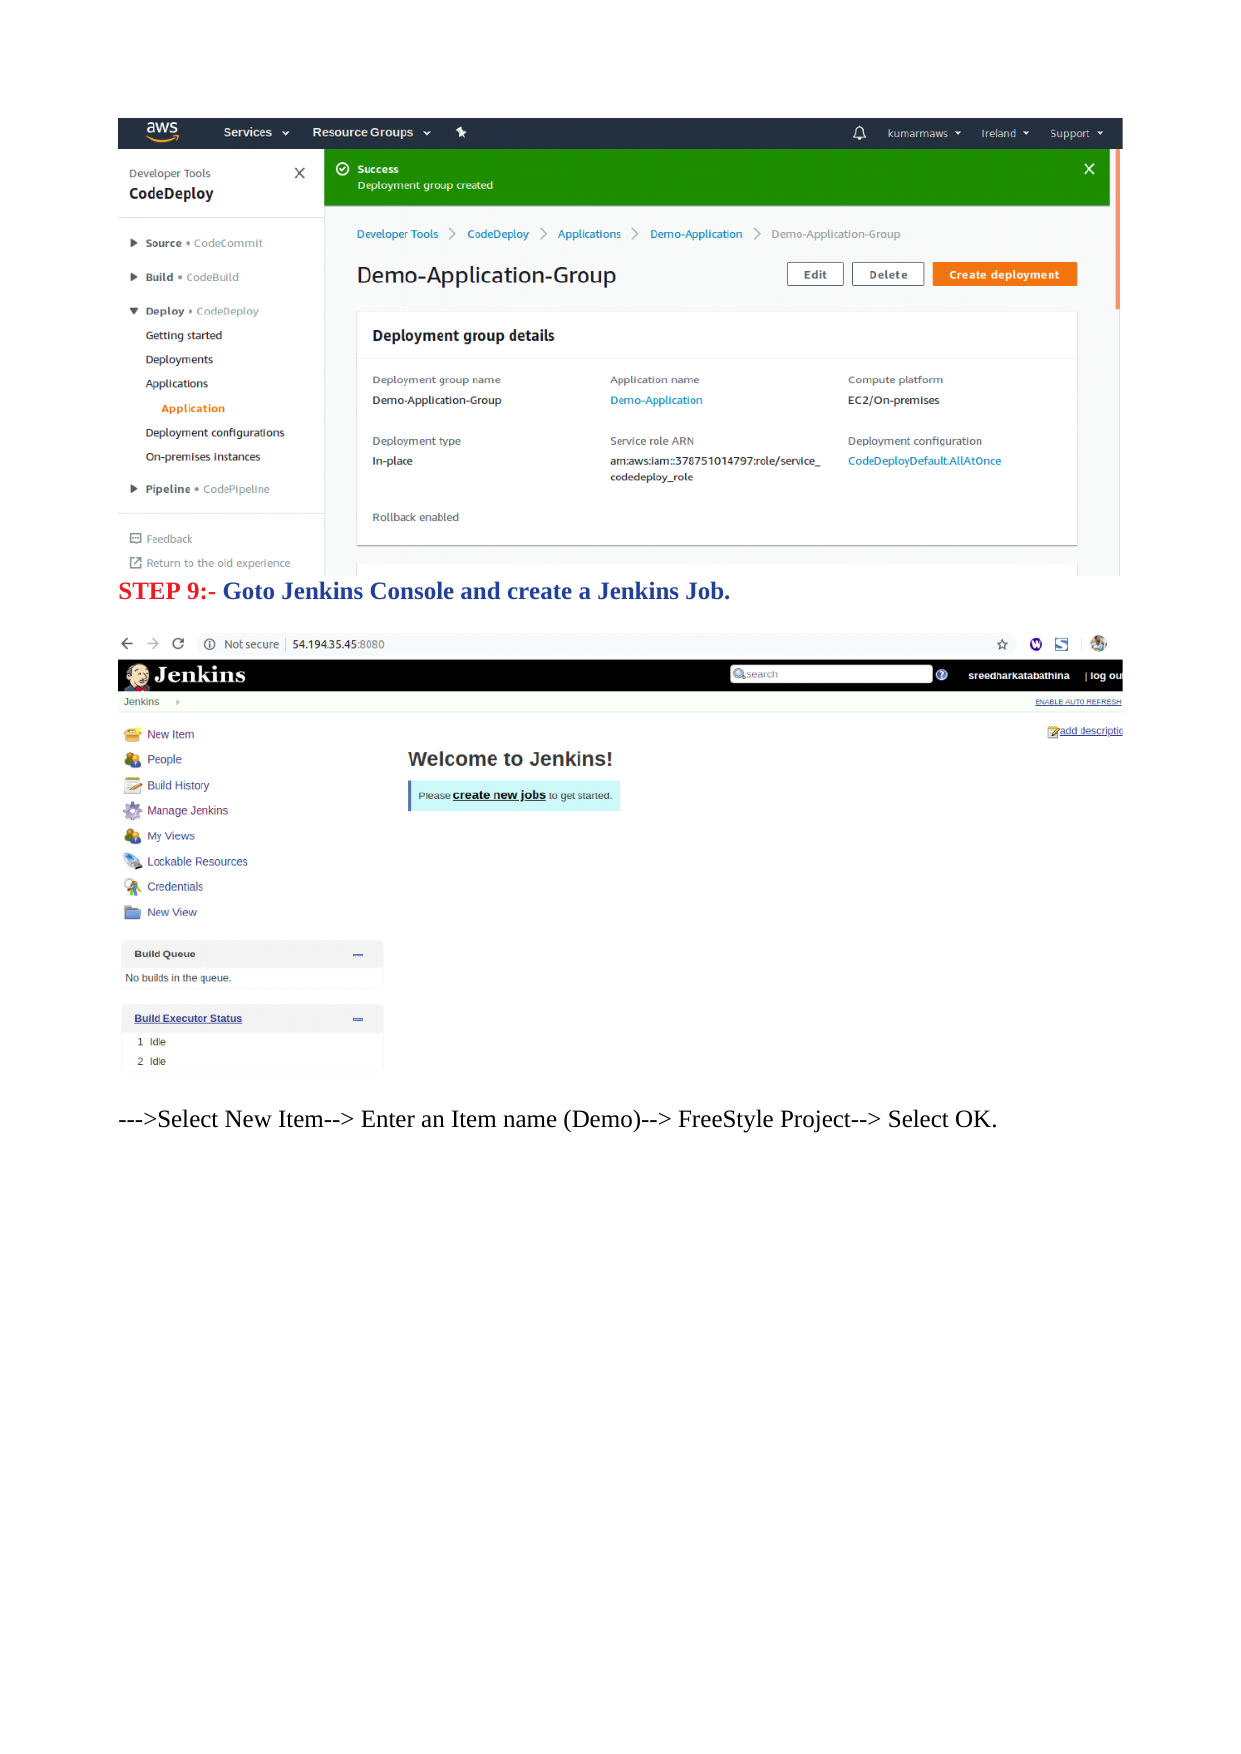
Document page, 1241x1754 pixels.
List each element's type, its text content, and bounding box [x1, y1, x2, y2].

text --->Select New Item--> Enter an Item name (Demo)--> FreeStyle Project--> Select OK. [118, 1104, 1122, 1133]
text STEP 9:- Goto Jenkins Console and create a Jenkins Job. [118, 576, 1122, 605]
